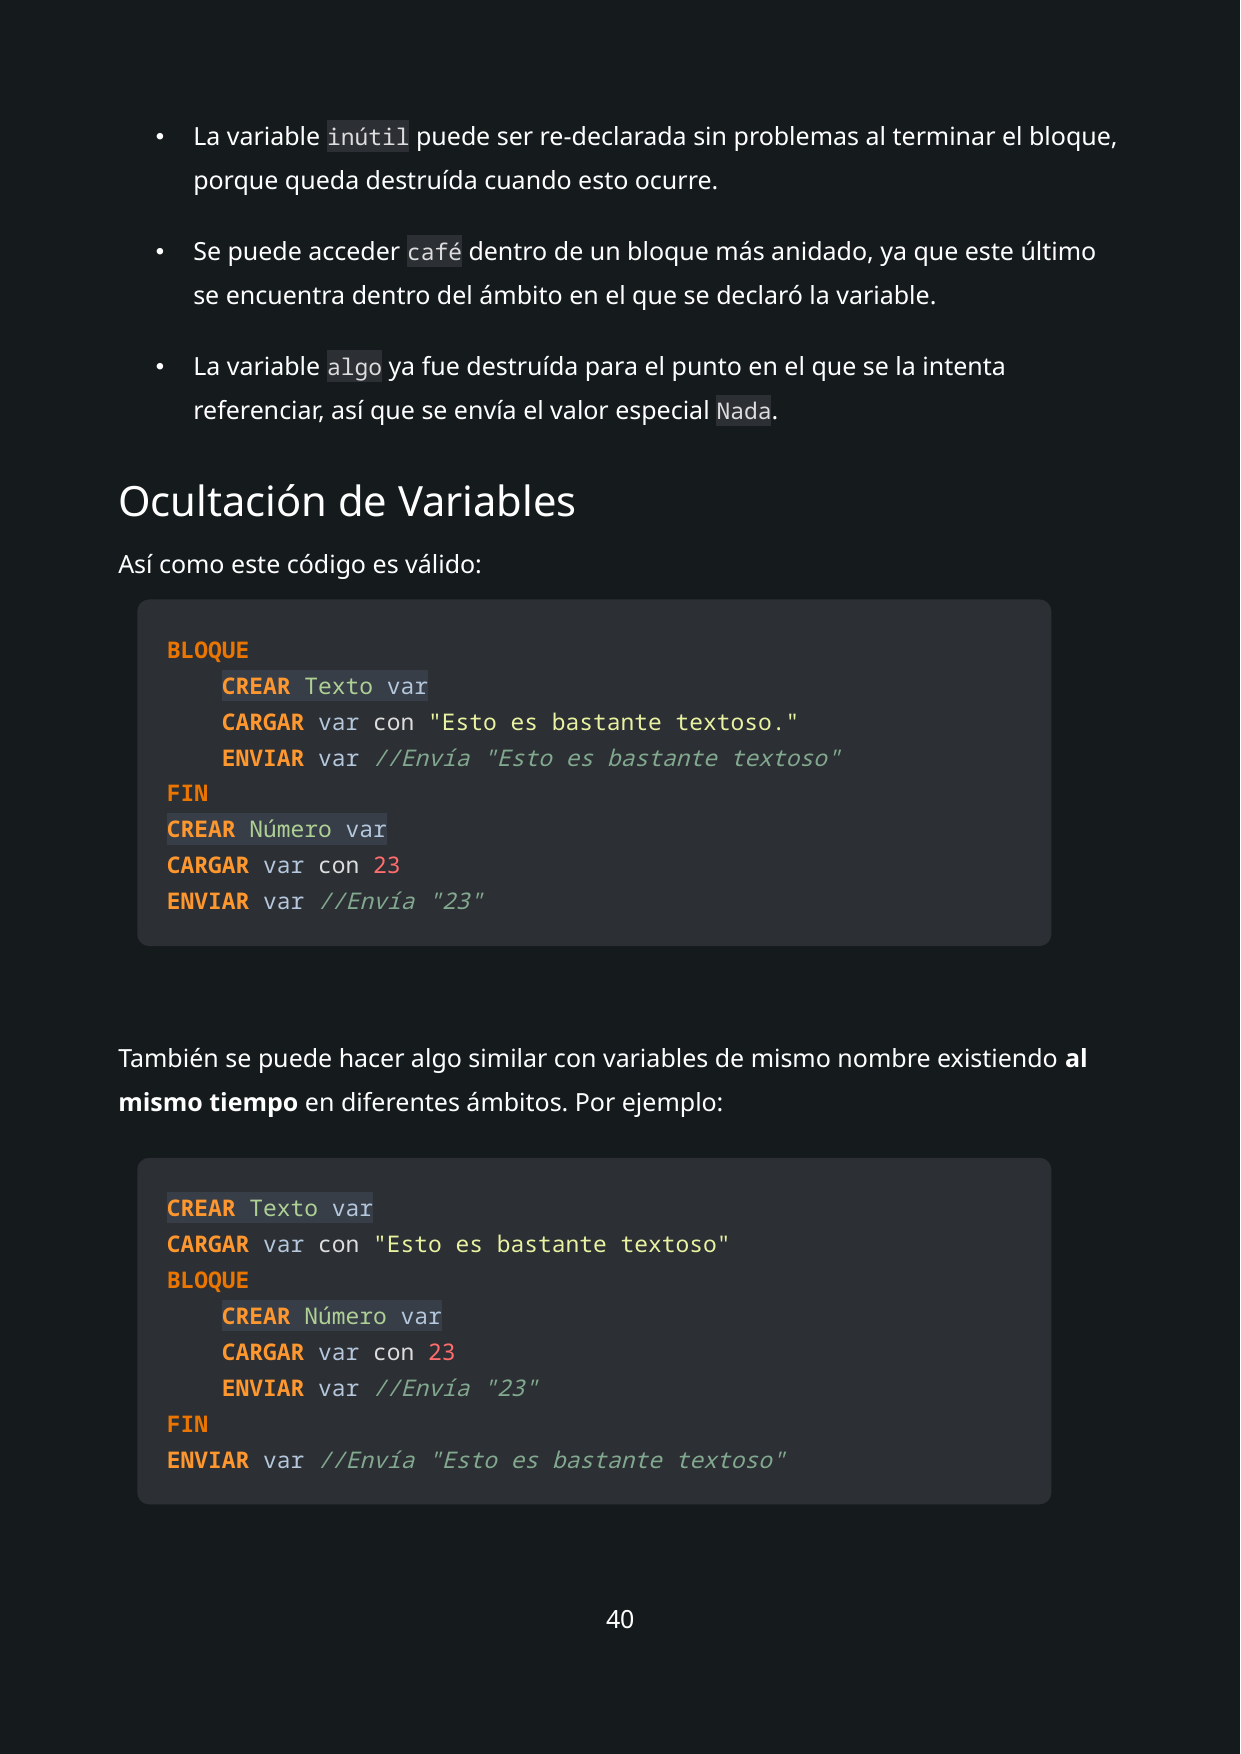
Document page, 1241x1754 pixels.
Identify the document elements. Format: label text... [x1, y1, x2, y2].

text Así como este código es válido: [118, 547, 1122, 581]
list La variable inútil puede ser re-declarada sin problemas al terminar el bloque, porque queda destruída cuando esto ocurre. [156, 118, 1122, 196]
list La variable algo ya fue destruída para el punto en el que se la intenta referenciar, así que se envía el valor especial Nada. [156, 348, 1122, 426]
subtitle Ocultación de Variables [118, 472, 1122, 528]
text También se puede hacer algo similar con variables de mismo nombre existiendo al mismo tiempo en diferentes ámbitos. Por ejemplo: [118, 621, 1122, 1119]
list Se puede acceder café dentro de un bloque más anidado, ya que este último se encuentra dentro del ámbito en el que se declaró la variable. [156, 233, 1122, 311]
